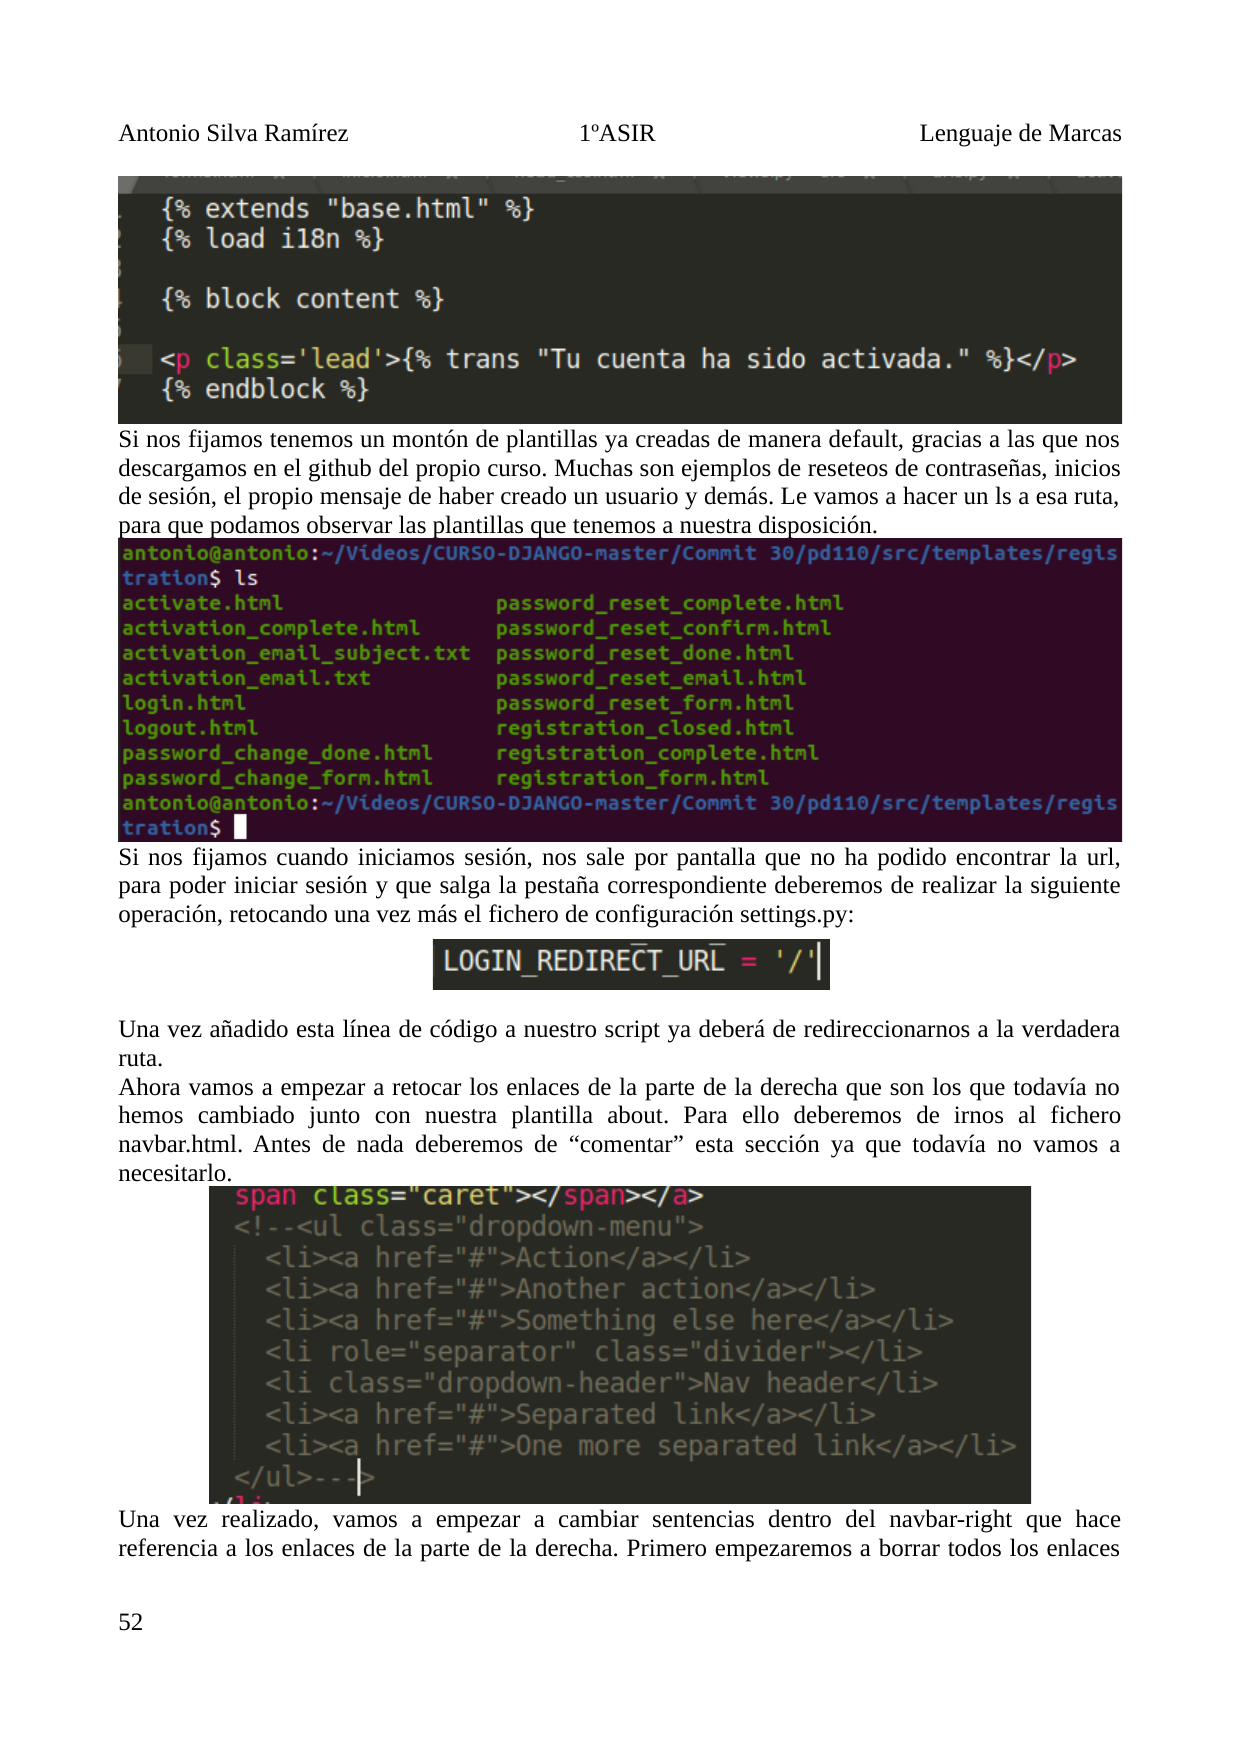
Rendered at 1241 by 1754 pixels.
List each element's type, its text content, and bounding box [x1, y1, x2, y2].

text Una vez realizado, vamos a empezar a cambiar sentencias dentro del navbar-right que hace referencia a los enlaces de la parte de la derecha. Primero empezaremos a borrar todos los enlaces [118, 1187, 1122, 1561]
picture [118, 176, 1123, 424]
picture [118, 538, 1123, 842]
picture [432, 939, 830, 990]
picture [209, 1186, 1032, 1504]
text Una vez añadido esta línea de código a nuestro script ya deberá de redireccionarnos a la verdadera ruta. [118, 1014, 1122, 1072]
text Si nos fijamos cuando iniciamos sesión, nos sale por pantalla que no ha podido encontrar la url, para poder iniciar sesión y que salga la pestaña correspondiente deberemos de realizar la siguiente operación, retocando una vez más el fichero de configuración settings.py: [118, 842, 1122, 928]
text Ahora vamos a empezar a retocar los enlaces de la parte de la derecha que son los que todavía no hemos cambiado junto con nuestra plantilla about. Para ello deberemos de irnos al fichero navbar.html. Antes de nada deberemos de “comentar” esta sección ya que todavía no vamos a necesitarlo. [118, 1072, 1122, 1187]
text Si nos fijamos tenemos un montón de plantillas ya creadas de manera default, gracias a las que nos descargamos en el github del propio curso. Muchas son ejemplos de reseteos de contraseñas, inicios de sesión, el propio mensaje de haber creado un usuario y demás. Le vamos a hacer un ls a esa ruta, para que podamos observar las plantillas que tenemos a nuestra disposición. [118, 424, 1122, 538]
